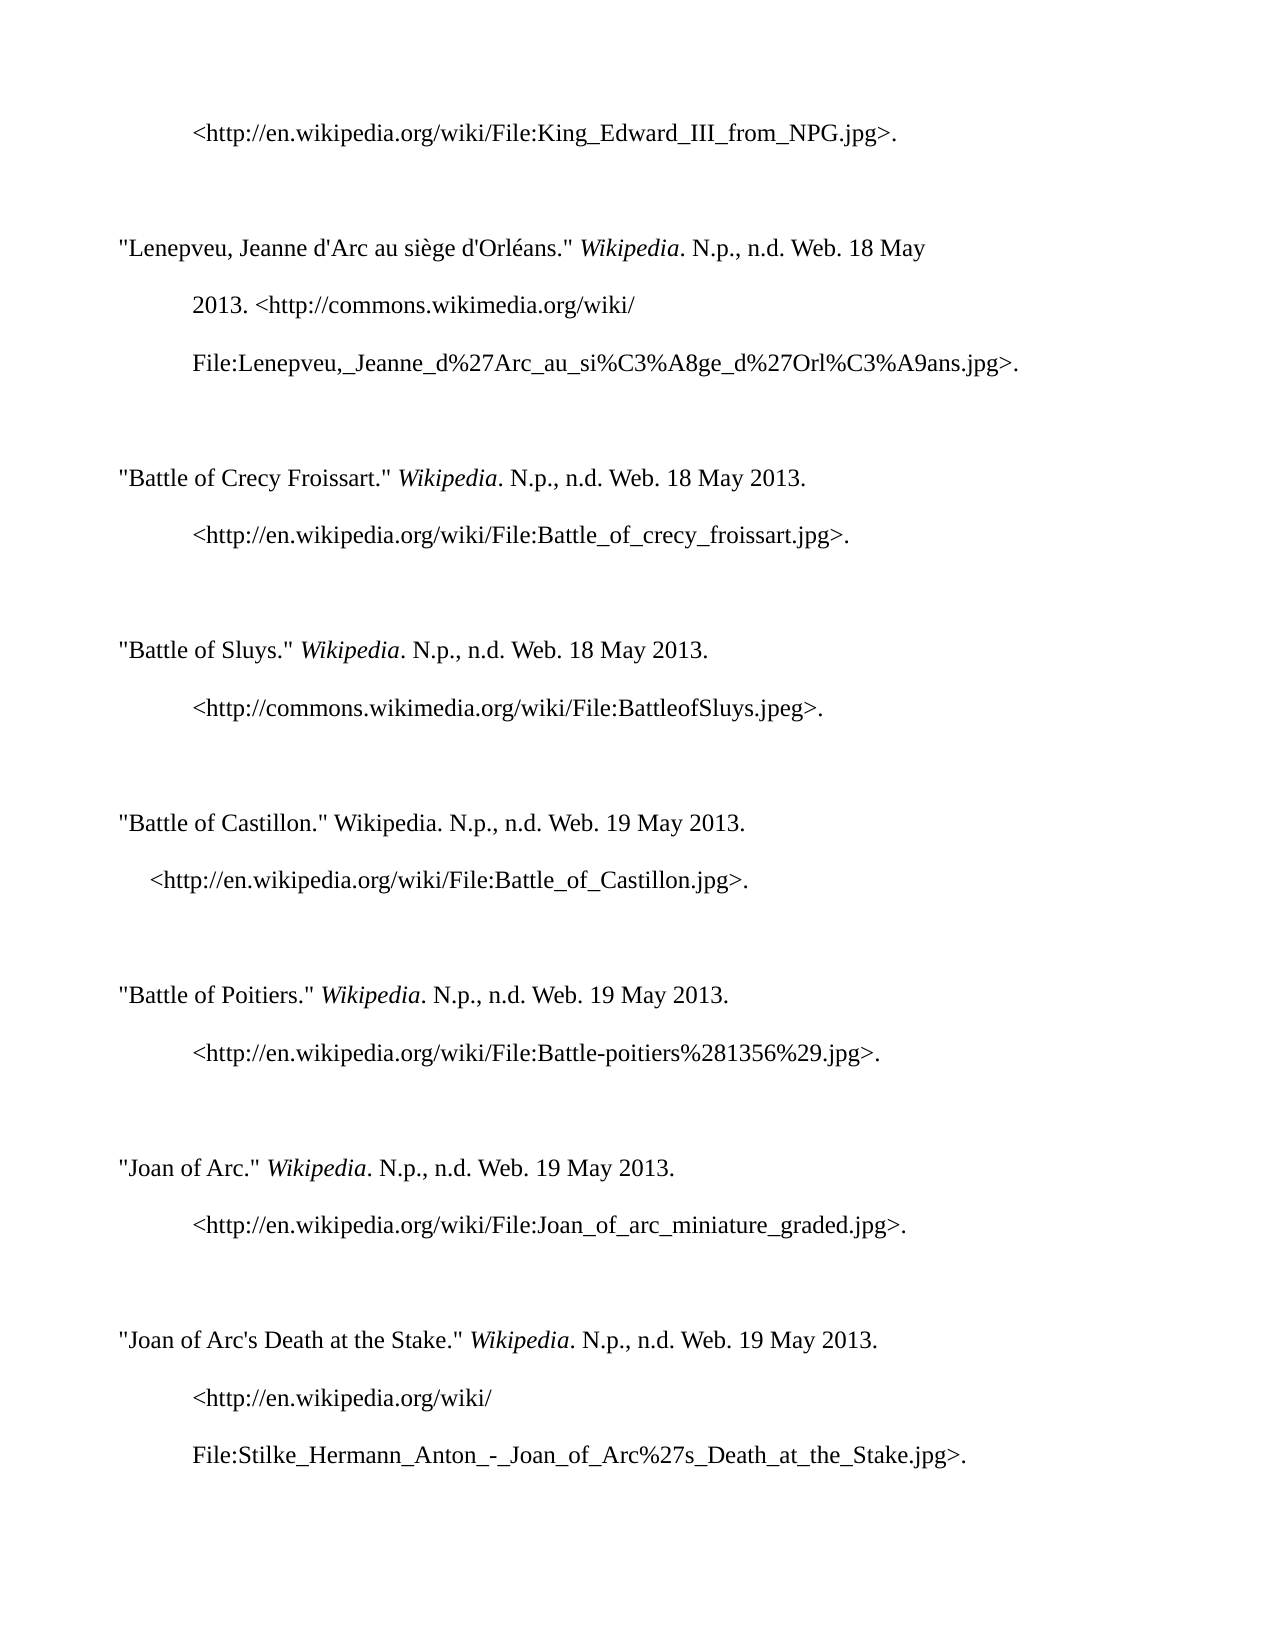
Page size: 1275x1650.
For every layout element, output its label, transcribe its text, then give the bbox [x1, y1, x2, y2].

text "Joan of Arc's Death at the Stake." Wikipedia. N.p., n.d. Web. 19 May 2013. <http://en.wikipedia.org/wiki/ File:Stilke_Hermann_Anton_-_Joan_of_Arc%27s_Death_at_the_Stake.jpg>. [118, 1326, 1157, 1469]
text <http://en.wikipedia.org/wiki/File:King_Edward_III_from_NPG.jpg>. [118, 118, 1157, 147]
text "Battle of Sluys." Wikipedia. N.p., n.d. Web. 18 May 2013. <http://commons.wikimedia.org/wiki/File:BattleofSluys.jpeg>. [118, 636, 1157, 722]
text "Battle of Castillon." Wikipedia. N.p., n.d. Web. 19 May 2013. [118, 808, 1157, 837]
text <http://en.wikipedia.org/wiki/File:Battle_of_Castillon.jpg>. [118, 866, 1157, 894]
text "Battle of Poitiers." Wikipedia. N.p., n.d. Web. 19 May 2013. <http://en.wikipedia.org/wiki/File:Battle-poitiers%281356%29.jpg>. [118, 981, 1157, 1067]
text "Lenepveu, Jeanne d'Arc au siège d'Orléans." Wikipedia. N.p., n.d. Web. 18 May 2013. <http://commons.wikimedia.org/wiki/ File:Lenepveu,_Jeanne_d%27Arc_au_si%C3%A8ge_d%27Orl%C3%A9ans.jpg>. [118, 233, 1157, 377]
text "Joan of Arc." Wikipedia. N.p., n.d. Web. 19 May 2013. <http://en.wikipedia.org/wiki/File:Joan_of_arc_miniature_graded.jpg>. [118, 1153, 1157, 1239]
text "Battle of Crecy Froissart." Wikipedia. N.p., n.d. Web. 18 May 2013. <http://en.wikipedia.org/wiki/File:Battle_of_crecy_froissart.jpg>. [118, 463, 1157, 549]
